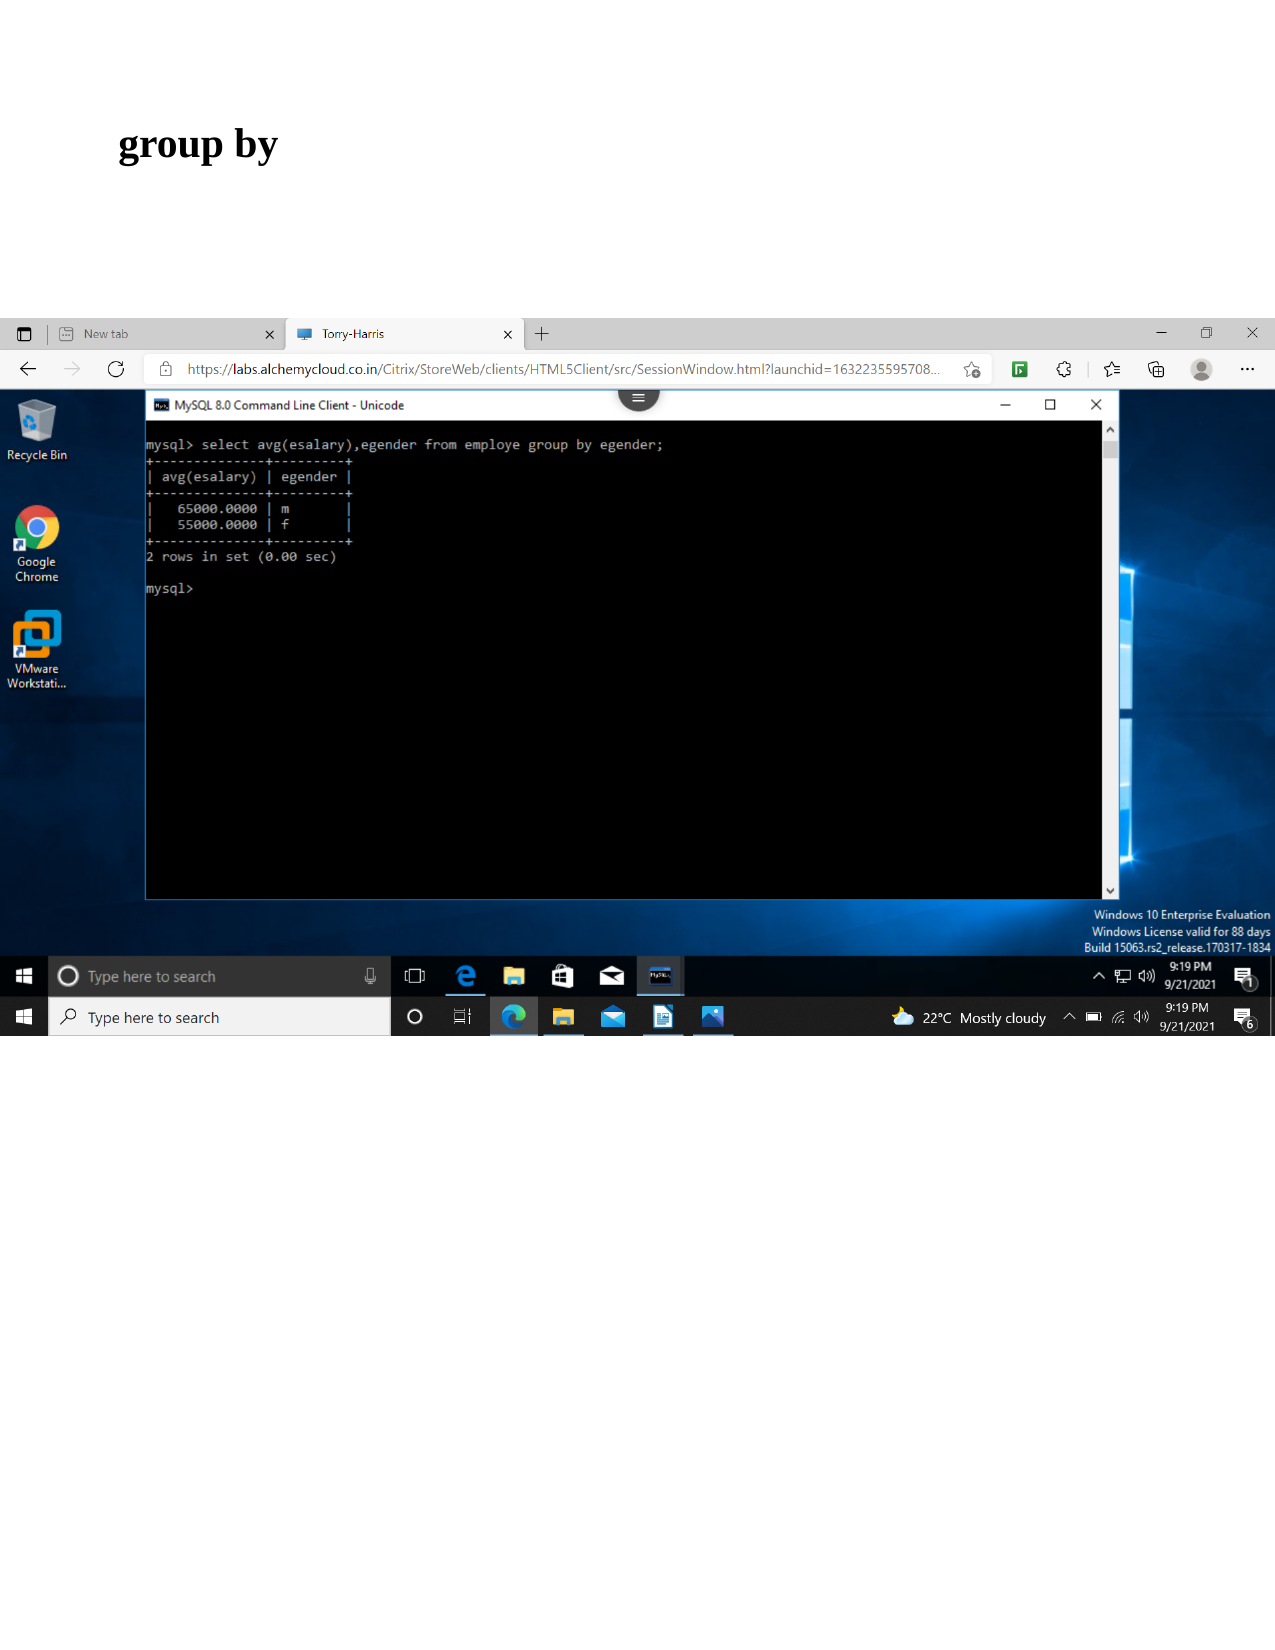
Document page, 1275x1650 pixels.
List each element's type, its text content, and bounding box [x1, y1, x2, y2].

text group by [118, 118, 1157, 166]
picture [0, 318, 1275, 1036]
